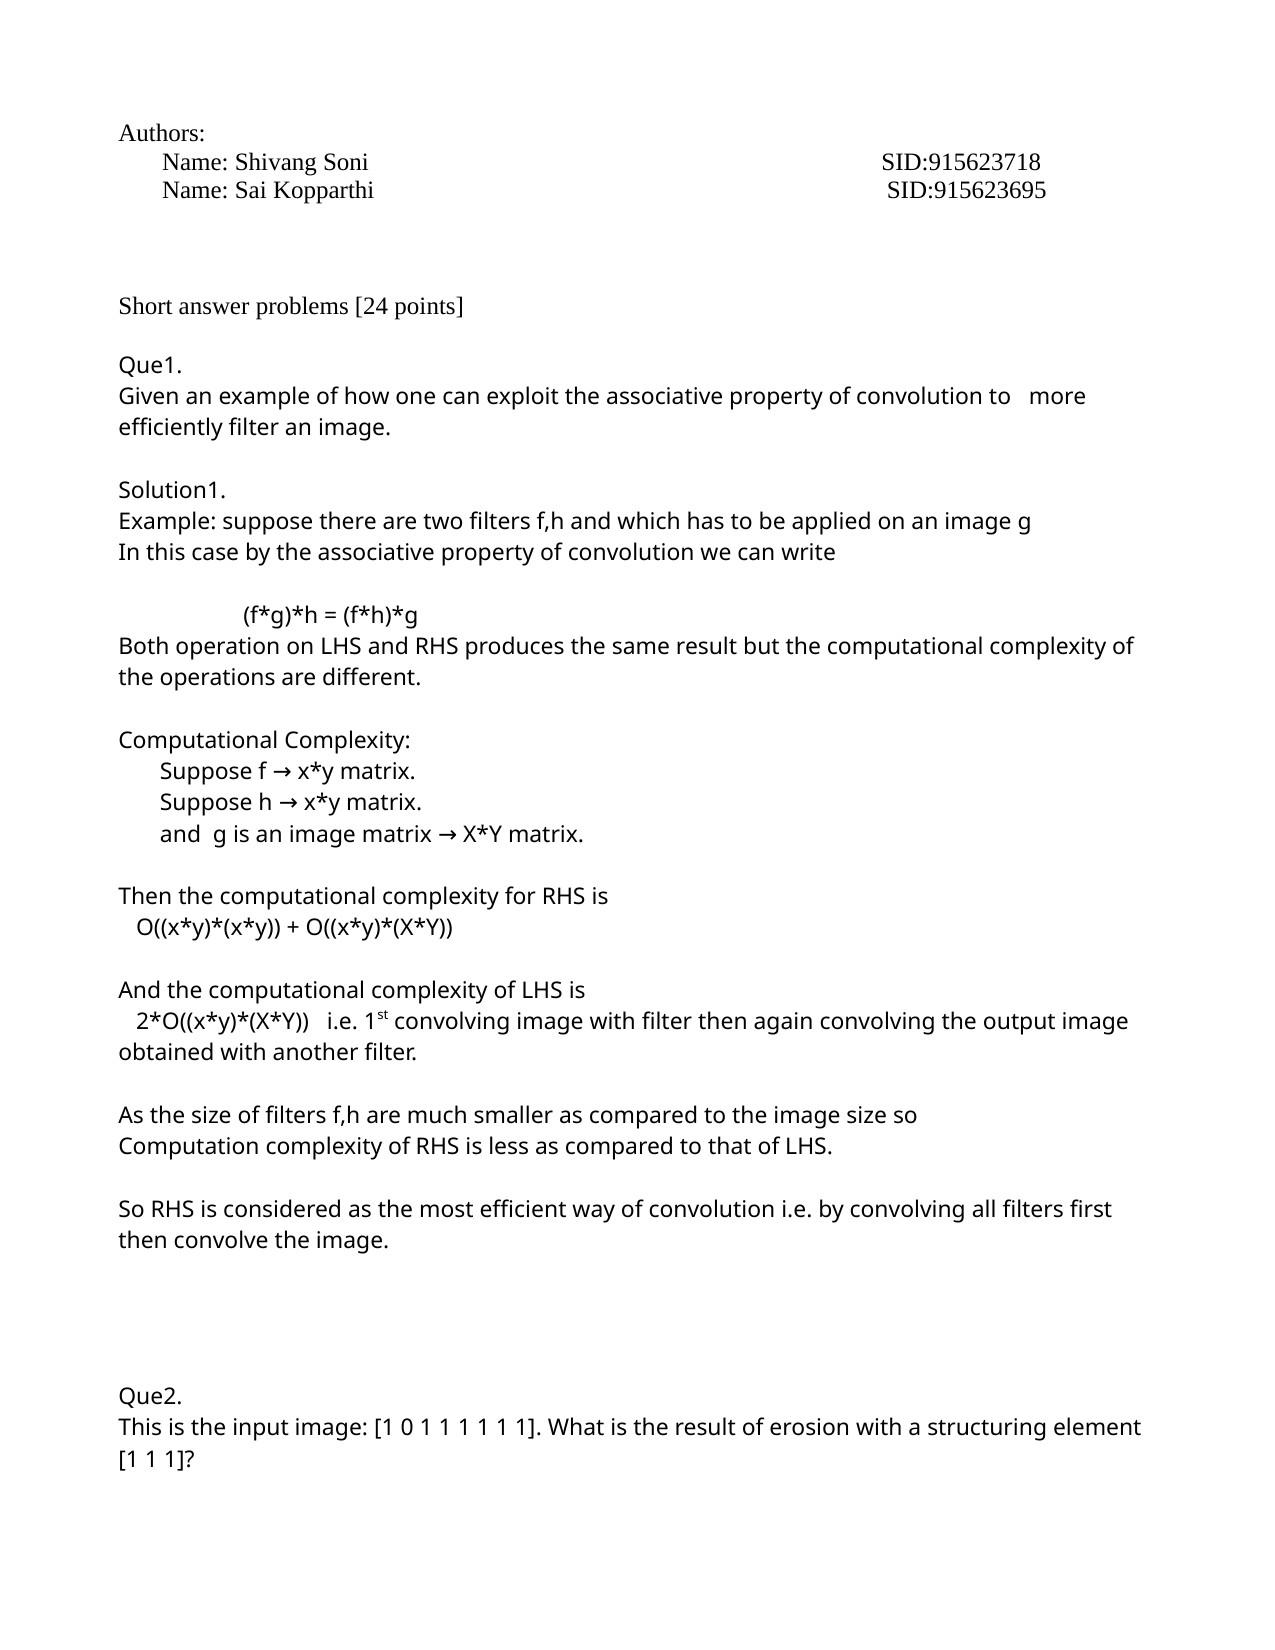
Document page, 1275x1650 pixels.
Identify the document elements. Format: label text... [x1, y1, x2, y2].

text (f*g)*h = (f*h)*g [118, 599, 1157, 630]
text and g is an image matrix → X*Y matrix. [118, 818, 1157, 849]
text Short answer problems [24 points] [118, 291, 1157, 320]
text And the computational complexity of LHS is [118, 974, 1157, 1005]
text As the size of filters f,h are much smaller as compared to the image size so [118, 1099, 1157, 1130]
text Suppose f → x*y matrix. [118, 755, 1157, 786]
text Suppose h → x*y matrix. [118, 786, 1157, 818]
text In this case by the associative property of convolution we can write [118, 536, 1157, 568]
text Computational Complexity: [118, 724, 1157, 755]
text Que2. [118, 1380, 1157, 1411]
text So RHS is considered as the most efficient way of convolution i.e. by convolving all filters first then convolve the image. [118, 1193, 1157, 1255]
text This is the input image: [1 0 1 1 1 1 1 1]. What is the result of erosion with a structuring element [1 1 1]? [118, 1411, 1157, 1474]
text Que1. [118, 349, 1157, 380]
text Example: suppose there are two filters f,h and which has to be applied on an image g [118, 505, 1157, 536]
text 2*O((x*y)*(X*Y)) i.e. 1st convolving image with filter then again convolving the output image obtained with another filter. [118, 1005, 1157, 1068]
text Solution1. [118, 474, 1157, 505]
text Both operation on LHS and RHS produces the same result but the computational complexity of the operations are different. [118, 630, 1157, 693]
text Then the computational complexity for RHS is [118, 880, 1157, 911]
text Given an example of how one can exploit the associative property of convolution to more efficiently filter an image. [118, 380, 1157, 443]
text O((x*y)*(x*y)) + O((x*y)*(X*Y)) [118, 911, 1157, 943]
text Computation complexity of RHS is less as compared to that of LHS. [118, 1130, 1157, 1161]
